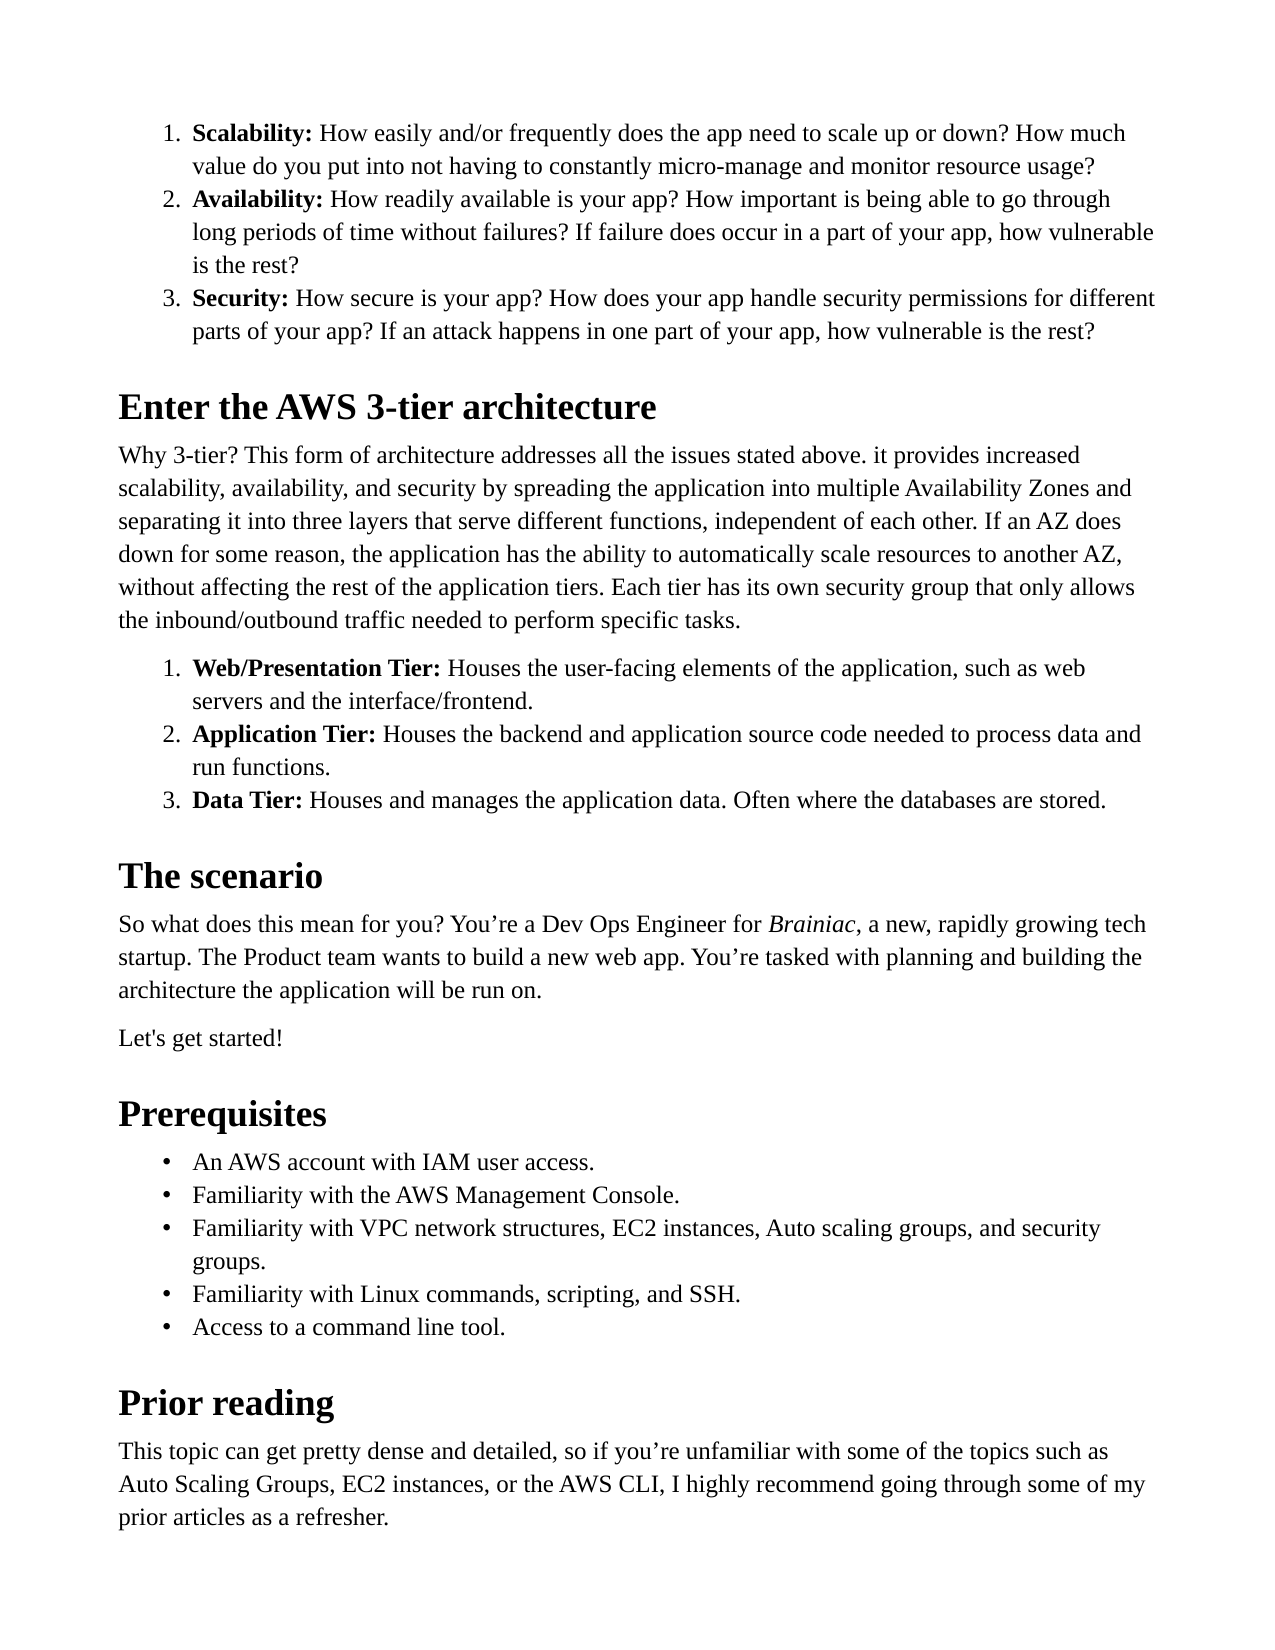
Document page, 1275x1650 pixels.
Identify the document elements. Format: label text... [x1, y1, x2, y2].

list Scalability: How easily and/or frequently does the app need to scale up or down? How much value do you put into not having to constantly micro-manage and monitor resource usage? [162, 118, 1157, 180]
list Availability: How readily available is your app? How important is being able to go through long periods of time without failures? If failure does occur in a part of your app, how vulnerable is the rest? [162, 184, 1157, 279]
list Application Tier: Houses the backend and application source code needed to process data and run functions. [162, 719, 1157, 781]
list Familiarity with the AWS Management Console. [162, 1180, 1157, 1209]
list Familiarity with VPC network structures, EC2 instances, Auto scaling groups, and security groups. [162, 1213, 1157, 1275]
text Let's get started! [118, 1023, 1157, 1052]
text This topic can get pretty dense and detailed, so if you’re unfamiliar with some of the topics such as Auto Scaling Groups, EC2 instances, or the AWS CLI, I highly recommend going through some of my prior articles as a refresher. [118, 1436, 1157, 1531]
subtitle The scenario [118, 853, 1157, 897]
list Access to a command line tool. [162, 1312, 1157, 1341]
text Why 3-tier? This form of architecture addresses all the issues stated above. it provides increased scalability, availability, and security by spreading the application into multiple Availability Zones and separating it into three layers that serve different functions, independent of each other. If an AZ does down for some reason, the application has the ability to automatically scale resources to another AZ, without affecting the rest of the application tiers. Each tier has its own security group that only allows the inbound/outbound traffic needed to perform specific tasks. [118, 440, 1157, 634]
text So what does this mean for you? You’re a Dev Ops Engineer for Brainiac, a new, rapidly growing tech startup. The Product team wants to build a new web app. You’re tasked with planning and building the architecture the application will be run on. [118, 909, 1157, 1004]
subtitle Prerequisites [118, 1091, 1157, 1134]
list Data Tier: Houses and manages the application data. Often where the databases are stored. [162, 785, 1157, 814]
list Familiarity with Linux commands, scripting, and SSH. [162, 1279, 1157, 1308]
subtitle Enter the AWS 3-tier architecture [118, 385, 1157, 428]
subtitle Prior reading [118, 1380, 1157, 1423]
list An AWS account with IAM user access. [162, 1147, 1157, 1176]
list Web/Presentation Tier: Houses the user-facing elements of the application, such as web servers and the interface/frontend. [162, 653, 1157, 715]
list Security: How secure is your app? How does your app handle security permissions for different parts of your app? If an attack happens in one part of your app, how vulnerable is the rest? [162, 283, 1157, 345]
